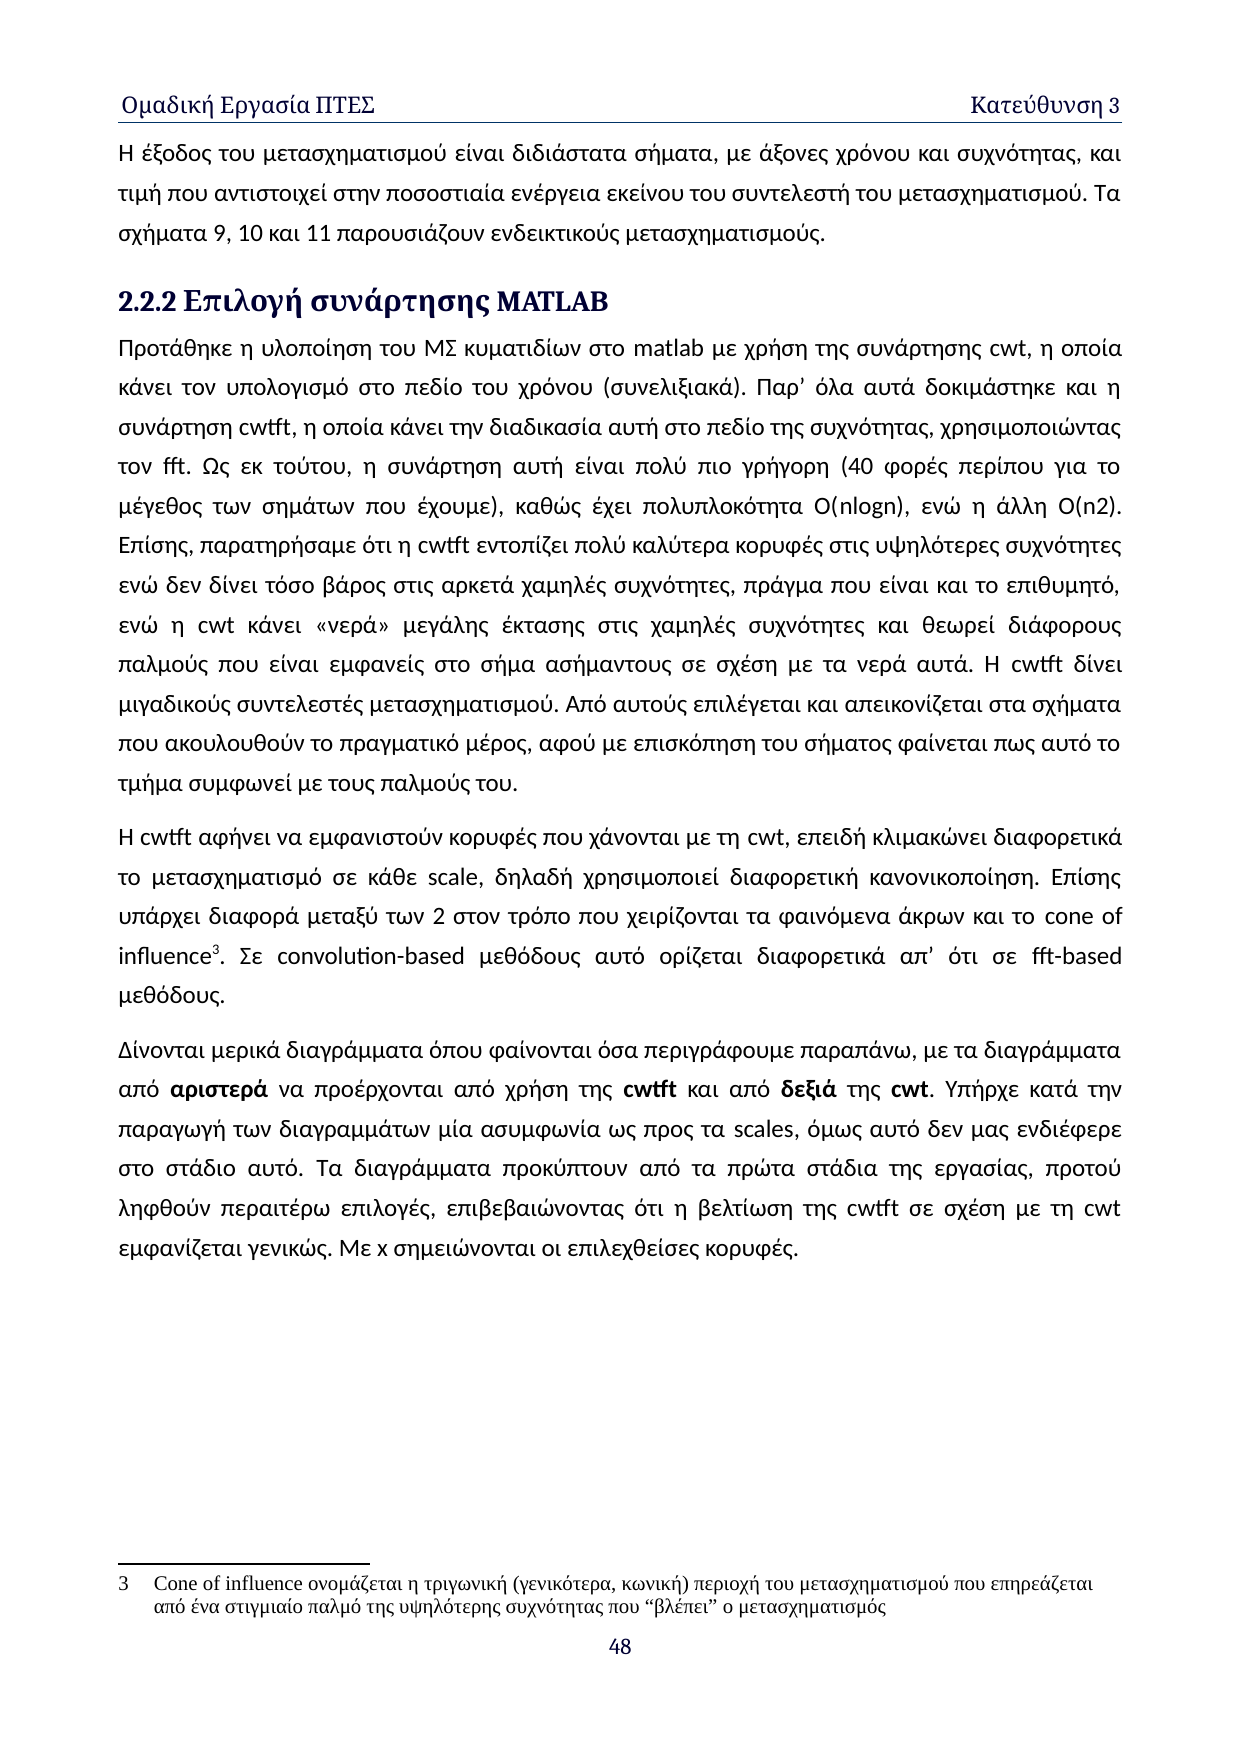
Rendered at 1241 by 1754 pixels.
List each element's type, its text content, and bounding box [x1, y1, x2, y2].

text Δίνονται μερικά διαγράμματα όπου φαίνονται όσα περιγράφουμε παραπάνω, με τα διαγράμματα από αριστερά να προέρχονται από χρήση της cwtft και από δεξιά της cwt. Υπήρχε κατά την παραγωγή των διαγραμμάτων μία ασυμφωνία ως προς τα scales, όμως αυτό δεν μας ενδιέφερε στο στάδιο αυτό. Tα διαγράμματα προκύπτουν από τα πρώτα στάδια της εργασίας, προτού ληφθούν περαιτέρω επιλογές, επιβεβαιώνοντας ότι η βελτίωση της cwtft σε σχέση με τη cwt εμφανίζεται γενικώς. Με x σημειώνονται οι επιλεχθείσες κορυφές. [118, 1034, 1122, 1262]
subtitle Επιλογή συνάρτησης MATLAB [118, 285, 1122, 319]
text Προτάθηκε η υλοποίηση του ΜΣ κυματιδίων στο matlab με χρήση της συνάρτησης cwt, η οποία κάνει τον υπολογισμό στο πεδίο του χρόνου (συνελιξιακά). Παρ’ όλα αυτά δοκιμάστηκε και η συνάρτηση cwtft, η οποία κάνει την διαδικασία αυτή στο πεδίο της συχνότητας, χρησιμοποιώντας τον fft. Ως εκ τούτου, η συνάρτηση αυτή είναι πολύ πιο γρήγορη (40 φορές περίπου για το μέγεθος των σημάτων που έχουμε), καθώς έχει πολυπλοκότητα Ο(nlogn), ενώ η άλλη Ο(n2). Επίσης, παρατηρήσαμε ότι η cwtft εντοπίζει πολύ καλύτερα κορυφές στις υψηλότερες συχνότητες ενώ δεν δίνει τόσο βάρος στις αρκετά χαμηλές συχνότητες, πράγμα που είναι και το επιθυμητό, ενώ η cwt κάνει «νερά» μεγάλης έκτασης στις χαμηλές συχνότητες και θεωρεί διάφορους παλμούς που είναι εμφανείς στο σήμα ασήμαντους σε σχέση με τα νερά αυτά. Η cwtft δίνει μιγαδικούς συντελεστές μετασχηματισμού. Από αυτούς επιλέγεται και απεικονίζεται στα σχήματα που ακουλουθούν το πραγματικό μέρος, αφού με επισκόπηση του σήματος φαίνεται πως αυτό το τμήμα συμφωνεί με τους παλμούς του. [118, 332, 1122, 798]
text Η έξοδος του μετασχηματισμού είναι διδιάστατα σήματα, με άξονες χρόνου και συχνότητας, και τιμή που αντιστοιχεί στην ποσοστιαία ενέργεια εκείνου του συντελεστή του μετασχηματισμού. Τα σχήματα 9, 10 και 11 παρουσιάζουν ενδεικτικούς μετασχηματισμούς. [118, 137, 1122, 247]
text Η cwtft αφήνει να εμφανιστούν κορυφές που χάνονται με τη cwt, επειδή κλιμακώνει διαφορετικά το μετασχηματισμό σε κάθε scale, δηλαδή χρησιμοποιεί διαφορετική κανονικοποίηση. Επίσης υπάρχει διαφορά μεταξύ των 2 στον τρόπο που χειρίζονται τα φαινόμενα άκρων και το cone of influence. Σε convolution-based μεθόδους αυτό ορίζεται διαφορετικά απ’ ότι σε fft-based μεθόδους. [118, 821, 1122, 1010]
text Cone of influence ονομάζεται η τριγωνική (γενικότερα, κωνική) περιοχή του μετασχηματισμού που επηρεάζεται από ένα στιγμιαίο παλμό της υψηλότερης συχνότητας που “βλέπει” ο μετασχηματισμός [118, 1570, 1122, 1618]
